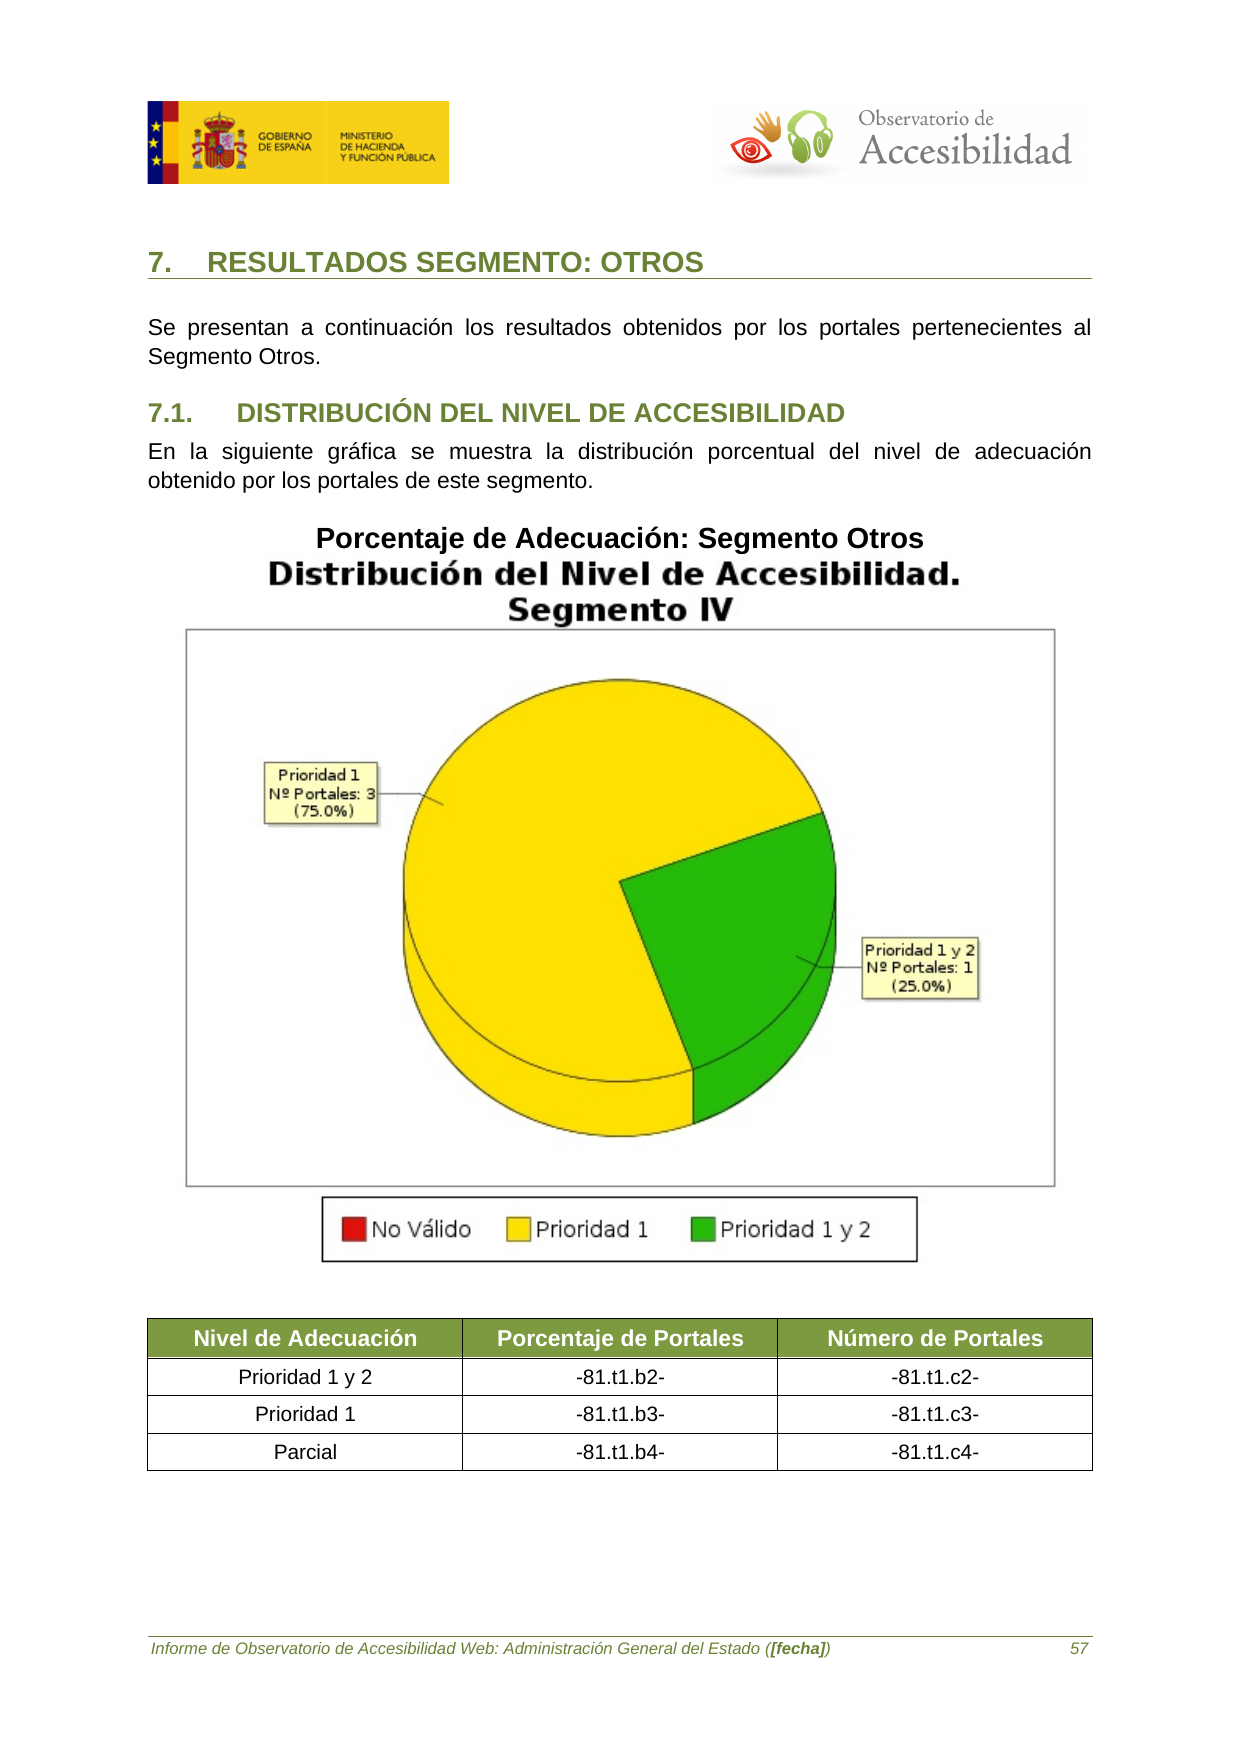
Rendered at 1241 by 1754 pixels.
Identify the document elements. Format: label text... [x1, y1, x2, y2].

table_header Porcentaje de Portales [463, 1319, 777, 1357]
picture [178, 554, 1062, 1264]
table_cell Parcial [148, 1434, 462, 1470]
text Se presentan a continuación los resultados obtenidos por los portales pertenecientes al Segmento Otros. [148, 314, 1092, 369]
picture [147, 101, 450, 184]
text En la siguiente gráfica se muestra la distribución porcentual del nivel de adecuación obtenido por los portales de este segmento. [148, 438, 1092, 493]
table_cell Prioridad 1 [148, 1396, 462, 1432]
table_cell -81.t1.b4- [463, 1434, 777, 1470]
subtitle Distribución del nivel de accesibilidad [148, 397, 1092, 428]
table_cell -81.t1.b3- [463, 1396, 777, 1432]
table_header Número de Portales [778, 1319, 1092, 1357]
table_header Nivel de Adecuación [148, 1319, 462, 1357]
table_cell Prioridad 1 y 2 [148, 1359, 462, 1395]
table_cell -81.t1.c4- [778, 1434, 1092, 1470]
picture [710, 101, 1086, 184]
table_cell -81.t1.c3- [778, 1396, 1092, 1432]
subtitle Resultados Segmento: Otros [148, 245, 1092, 278]
text Porcentaje de Adecuación: Segmento Otros [148, 521, 1092, 554]
table_cell -81.t1.b2- [463, 1359, 777, 1395]
table_cell -81.t1.c2- [778, 1359, 1092, 1395]
